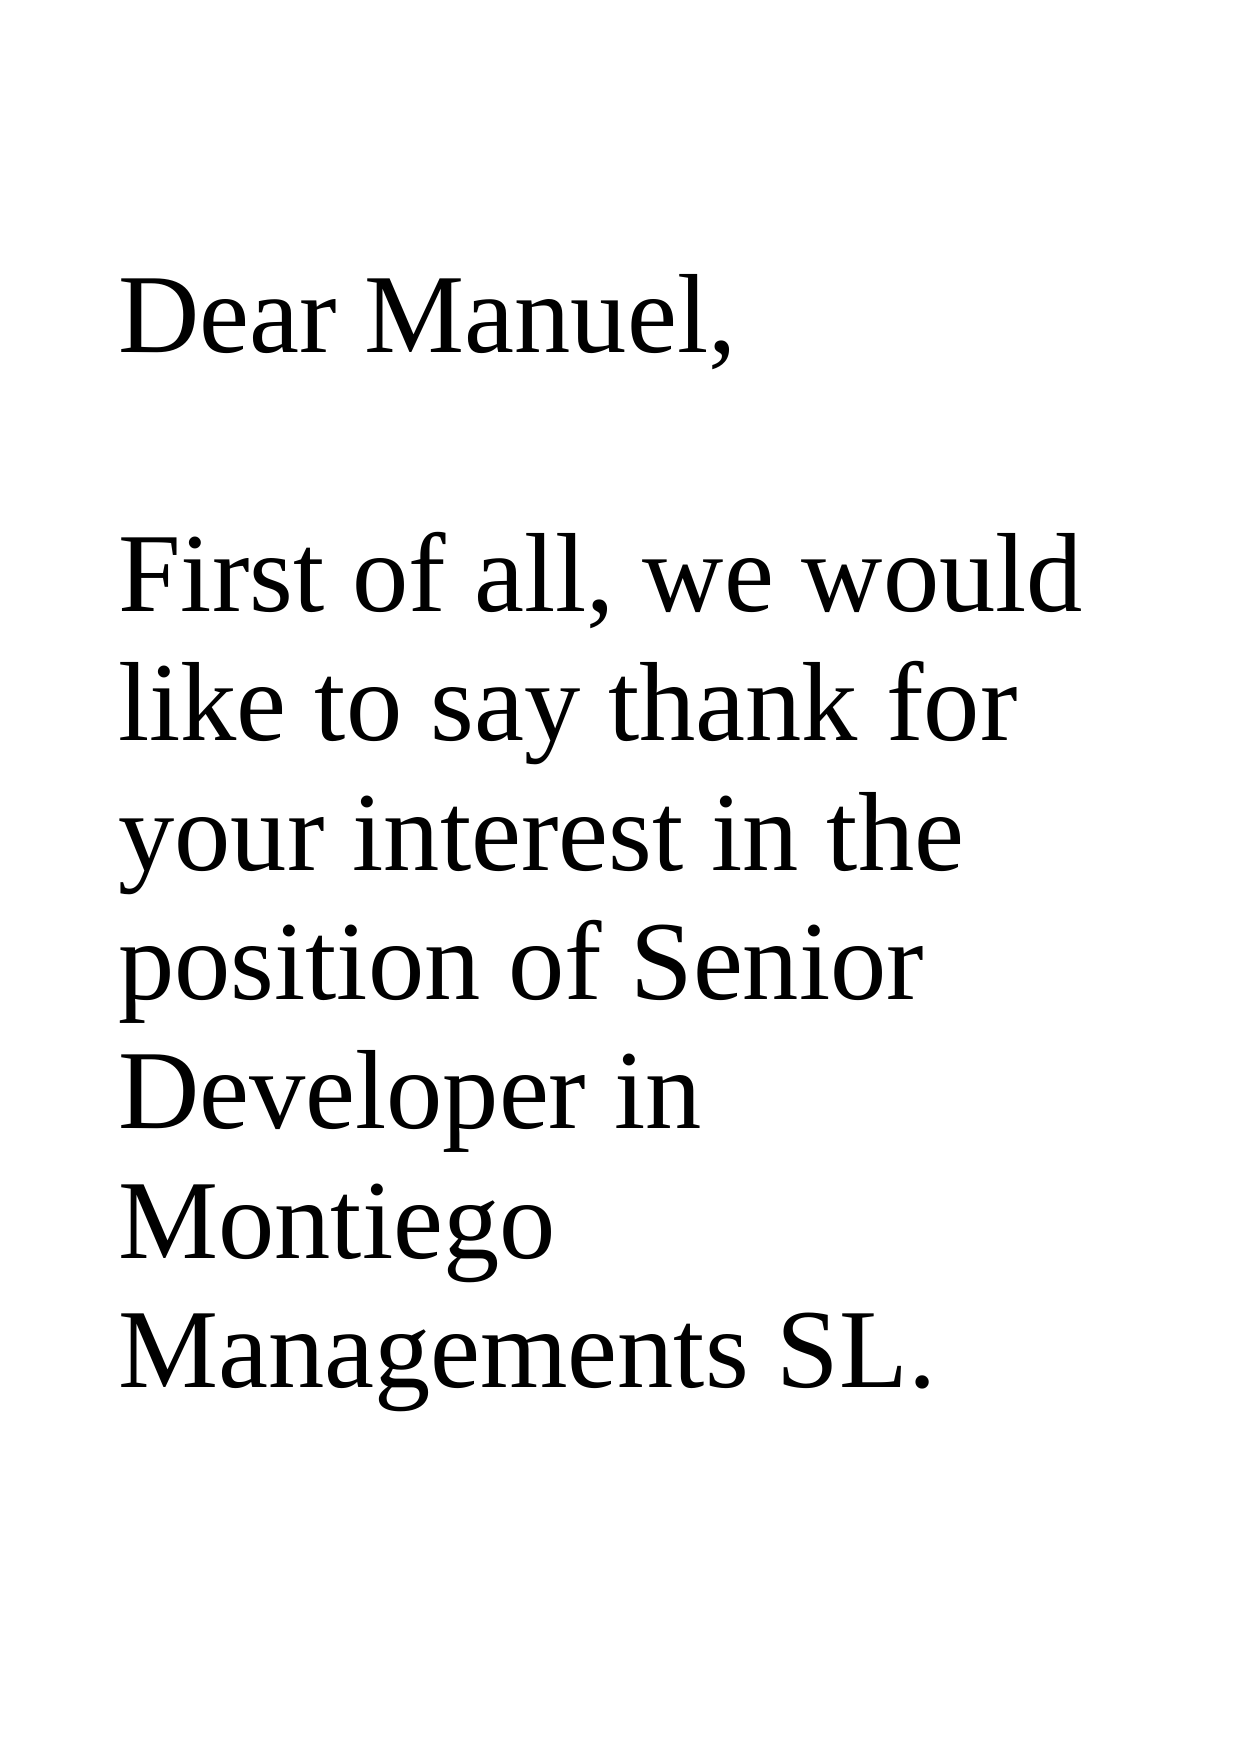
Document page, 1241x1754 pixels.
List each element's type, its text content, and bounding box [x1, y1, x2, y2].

text Dear Manuel, [118, 247, 1122, 377]
text First of all, we would like to say thank for your interest in the position of Senior Developer in Montiego Managements SL. [118, 506, 1122, 1412]
